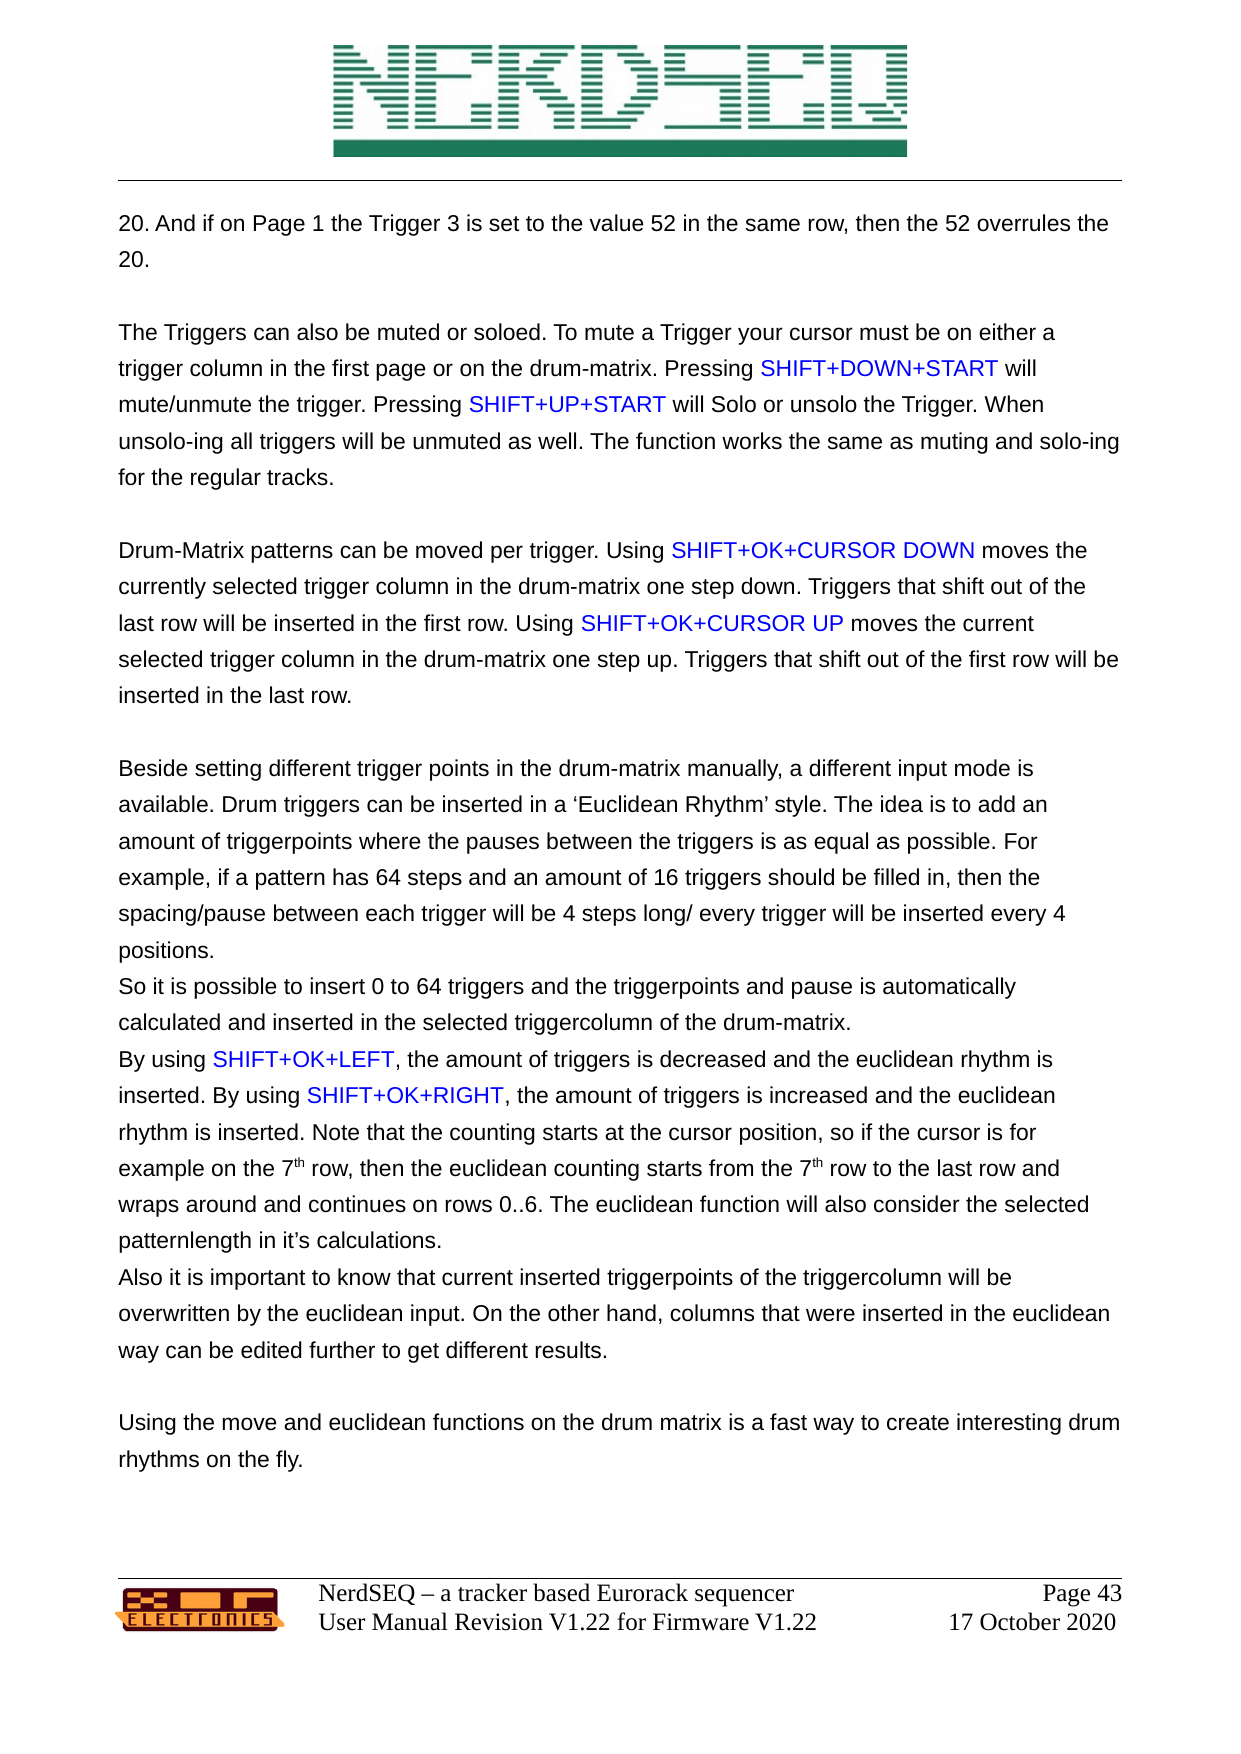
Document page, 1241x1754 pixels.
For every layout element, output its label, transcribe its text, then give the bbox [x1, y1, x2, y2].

text Also it is important to know that current inserted triggerpoints of the triggercolumn will be overwritten by the euclidean input. On the other hand, columns that were inserted in the euclidean way can be edited further to get different results. [118, 1264, 1122, 1363]
text Using the move and euclidean functions on the drum matrix is a fast way to create interesting drum rhythms on the fly. [118, 1409, 1122, 1472]
text Beside setting different trigger points in the drum-matrix manually, a different input mode is available. Drum triggers can be inserted in a ‘Euclidean Rhythm’ style. The idea is to add an amount of triggerpoints where the pauses between the triggers is as equal as possible. For example, if a pattern has 64 steps and an amount of 16 triggers should be filled in, then the spacing/pause between each trigger will be 4 steps long/ every trigger will be inserted every 4 positions. So it is possible to insert 0 to 64 triggers and the triggerpoints and pause is automatically calculated and inserted in the selected triggercolumn of the drum-matrix. By using SHIFT+OK+LEFT, the amount of triggers is decreased and the euclidean rhythm is inserted. By using SHIFT+OK+RIGHT, the amount of triggers is increased and the euclidean rhythm is inserted. Note that the counting starts at the cursor position, so if the cursor is for example on the 7th row, then the euclidean counting starts from the 7th row to the last row and wraps around and continues on rows 0..6. The euclidean function will also consider the selected patternlength in it’s calculations. [118, 755, 1122, 1254]
picture [333, 45, 908, 157]
picture [115, 1584, 285, 1634]
text 20. And if on Page 1 the Trigger 3 is set to the value 52 in the same row, then the 52 overrules the 20. [118, 209, 1122, 272]
text Drum-Matrix patterns can be moved per trigger. Using SHIFT+OK+CURSOR DOWN moves the currently selected trigger column in the drum-matrix one step down. Triggers that shift out of the last row will be inserted in the first row. Using SHIFT+OK+CURSOR UP moves the current selected trigger column in the drum-matrix one step up. Triggers that shift out of the first row will be inserted in the last row. [118, 537, 1122, 708]
text The Triggers can also be muted or soloed. To mute a Trigger your cursor must be on either a trigger column in the first page or on the drum-matrix. Pressing SHIFT+DOWN+START will mute/unmute the trigger. Pressing SHIFT+UP+START will Solo or unsolo the Trigger. When unsolo-ing all triggers will be unmuted as well. The function works the same as muting and solo-ing for the regular tracks. [118, 319, 1122, 490]
